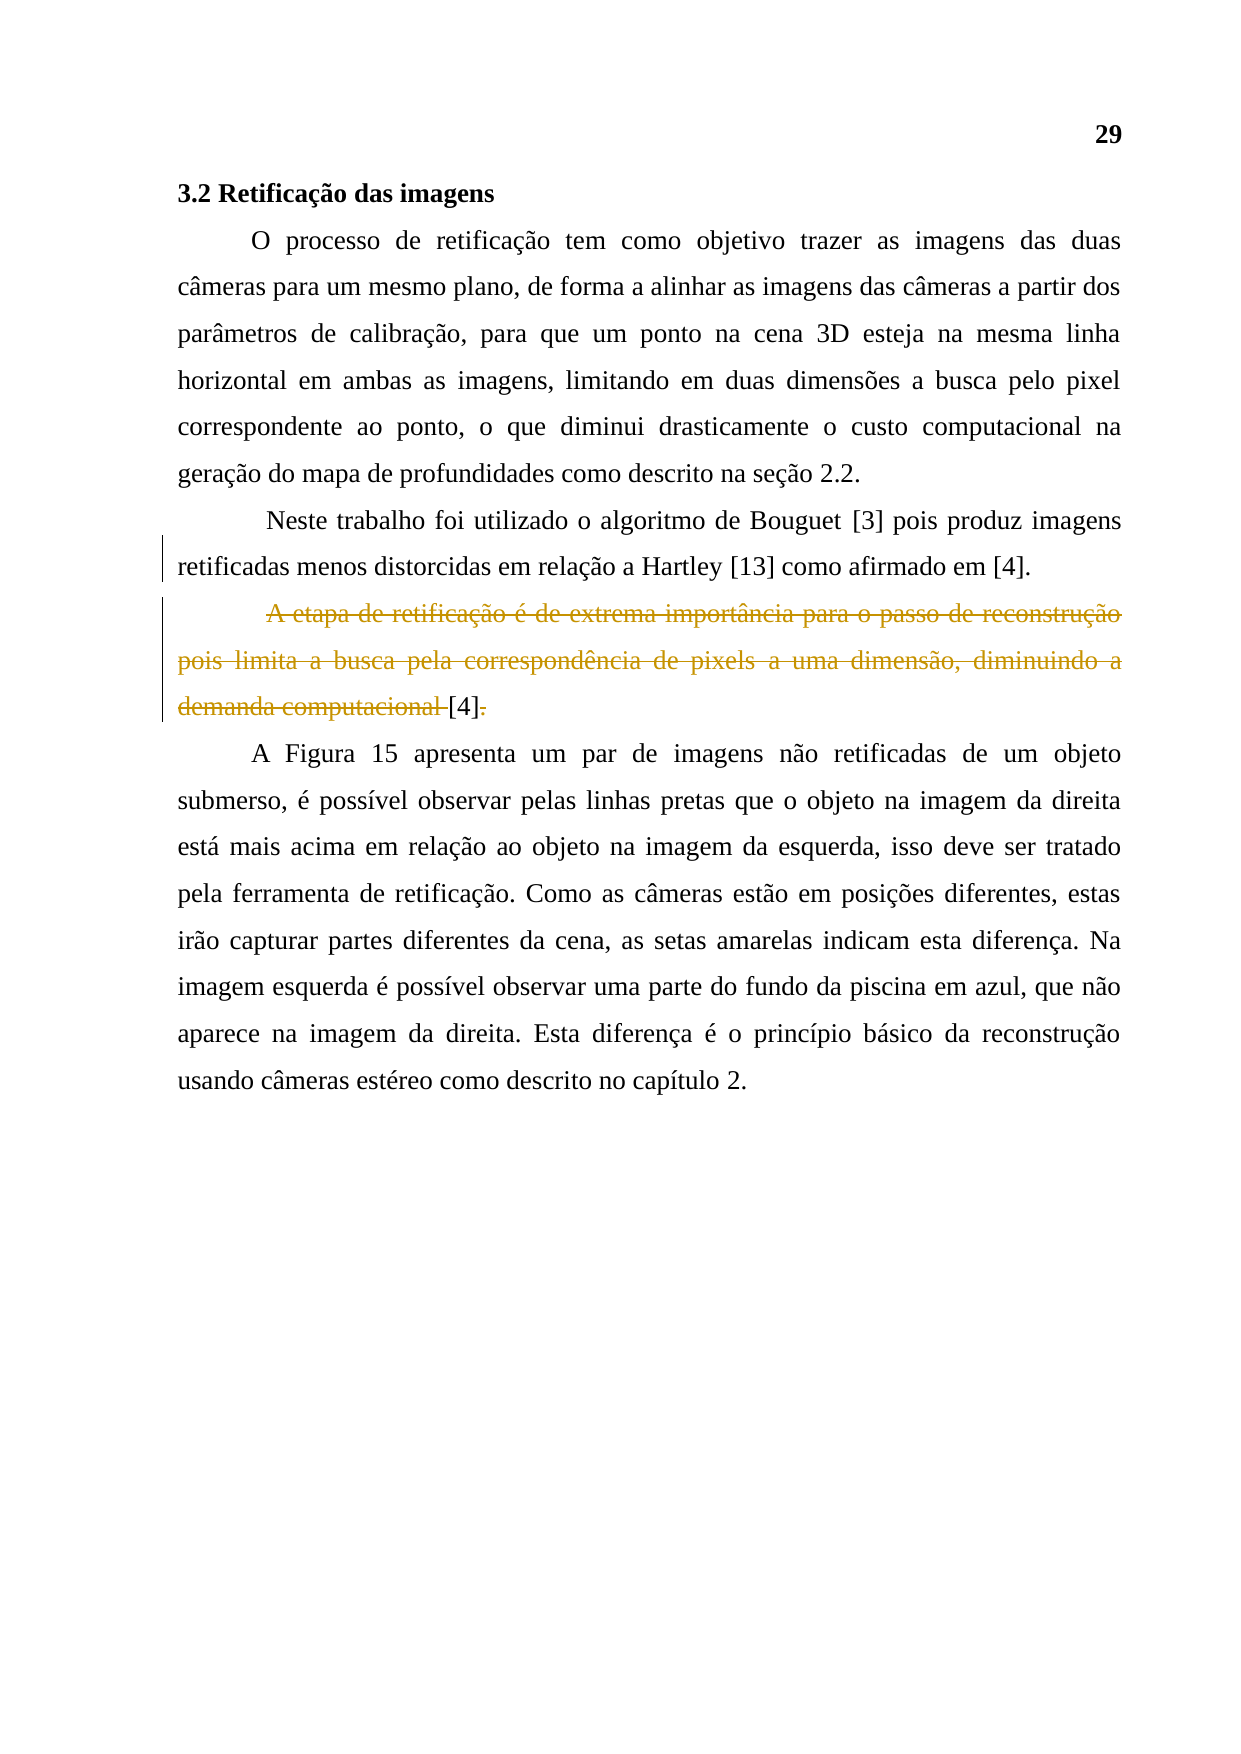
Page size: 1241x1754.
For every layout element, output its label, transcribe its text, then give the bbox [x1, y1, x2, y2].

text O processo de retificação tem como objetivo trazer as imagens das duas câmeras para um mesmo plano, de forma a alinhar as imagens das câmeras a partir dos parâmetros de calibração, para que um ponto na cena 3D esteja na mesma linha horizontal em ambas as imagens, limitando em duas dimensões a busca pelo pixel correspondente ao ponto, o que diminui drasticamente o custo computacional na geração do mapa de profundidades como descrito na seção 2.2. [177, 224, 1122, 488]
subtitle Retificação das imagens [177, 177, 1122, 208]
text A Figura 15 apresenta um par de imagens não retificadas de um objeto submerso, é possível observar pelas linhas pretas que o objeto na imagem da direita está mais acima em relação ao objeto na imagem da esquerda, isso deve ser tratado pela ferramenta de retificação. Como as câmeras estão em posições diferentes, estas irão capturar partes diferentes da cena, as setas amarelas indicam esta diferença. Na imagem esquerda é possível observar uma parte do fundo da piscina em azul, que não aparece na imagem da direita. Esta diferença é o princípio básico da reconstrução usando câmeras estéreo como descrito no capítulo 2. [177, 737, 1122, 1095]
text Neste trabalho foi utilizado o algoritmo de Bouguet [3] pois produz imagens retificadas menos distorcidas em relação a Hartley [13] como afirmado em [4].[4] [177, 504, 1122, 582]
